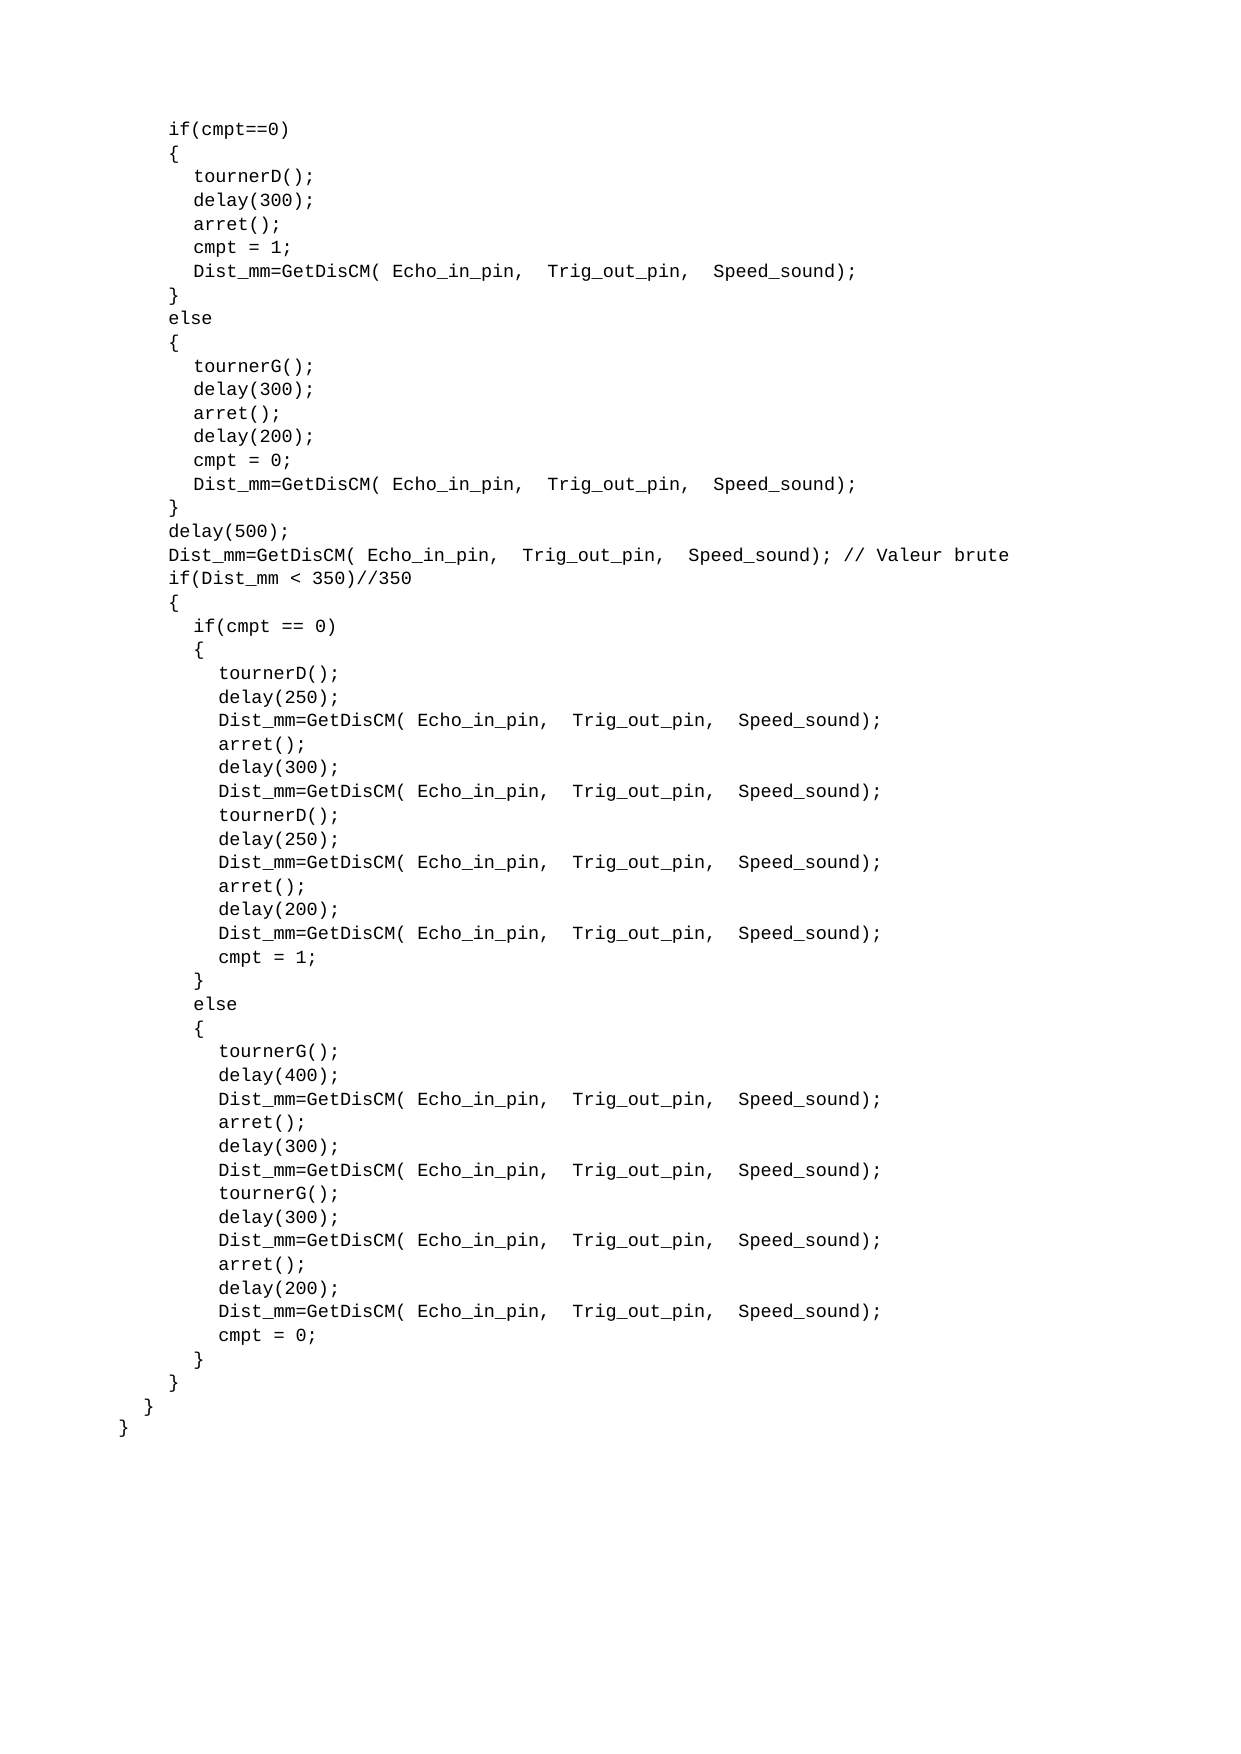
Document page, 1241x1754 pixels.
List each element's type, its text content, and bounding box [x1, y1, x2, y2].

text Dist_mm=GetDisCM( Echo_in_pin, Trig_out_pin, Speed_sound); [118, 473, 1122, 496]
text if(cmpt == 0) [118, 615, 1122, 638]
text } [118, 1371, 1122, 1395]
text delay(300); [118, 1135, 1122, 1158]
text delay(300); [118, 757, 1122, 780]
text delay(300); [118, 189, 1122, 213]
text tournerG(); [118, 1182, 1122, 1206]
text tournerD(); [118, 165, 1122, 189]
text if(cmpt==0) [118, 118, 1122, 142]
text cmpt = 0; [118, 1324, 1122, 1348]
text arret(); [118, 213, 1122, 236]
text Dist_mm=GetDisCM( Echo_in_pin, Trig_out_pin, Speed_sound); // Valeur brute [118, 544, 1122, 567]
text Dist_mm=GetDisCM( Echo_in_pin, Trig_out_pin, Speed_sound); [118, 1229, 1122, 1253]
text arret(); [118, 733, 1122, 757]
text { [118, 638, 1122, 662]
text cmpt = 0; [118, 449, 1122, 473]
text if(Dist_mm < 350)//350 [118, 567, 1122, 591]
text Dist_mm=GetDisCM( Echo_in_pin, Trig_out_pin, Speed_sound); [118, 922, 1122, 946]
text tournerD(); [118, 662, 1122, 686]
text Dist_mm=GetDisCM( Echo_in_pin, Trig_out_pin, Speed_sound); [118, 1300, 1122, 1324]
text Dist_mm=GetDisCM( Echo_in_pin, Trig_out_pin, Speed_sound); [118, 1158, 1122, 1182]
text delay(300); [118, 1206, 1122, 1229]
text { [118, 142, 1122, 165]
text Dist_mm=GetDisCM( Echo_in_pin, Trig_out_pin, Speed_sound); [118, 260, 1122, 284]
text delay(250); [118, 686, 1122, 709]
text Dist_mm=GetDisCM( Echo_in_pin, Trig_out_pin, Speed_sound); [118, 709, 1122, 733]
text } [118, 1419, 1122, 1439]
text delay(200); [118, 1277, 1122, 1300]
text { [118, 591, 1122, 615]
text { [118, 331, 1122, 354]
text arret(); [118, 875, 1122, 898]
text tournerG(); [118, 354, 1122, 378]
text delay(300); [118, 378, 1122, 402]
text delay(200); [118, 898, 1122, 922]
text } [118, 284, 1122, 307]
text arret(); [118, 1253, 1122, 1277]
text delay(400); [118, 1064, 1122, 1088]
text delay(200); [118, 426, 1122, 449]
text } [118, 496, 1122, 520]
text } [118, 1348, 1122, 1371]
text Dist_mm=GetDisCM( Echo_in_pin, Trig_out_pin, Speed_sound); [118, 780, 1122, 804]
text else [118, 993, 1122, 1017]
text } [118, 969, 1122, 993]
text arret(); [118, 1111, 1122, 1135]
text Dist_mm=GetDisCM( Echo_in_pin, Trig_out_pin, Speed_sound); [118, 851, 1122, 875]
text arret(); [118, 402, 1122, 426]
text tournerG(); [118, 1040, 1122, 1064]
text Dist_mm=GetDisCM( Echo_in_pin, Trig_out_pin, Speed_sound); [118, 1088, 1122, 1111]
text } [118, 1395, 1122, 1419]
text cmpt = 1; [118, 236, 1122, 260]
text delay(250); [118, 827, 1122, 851]
text else [118, 307, 1122, 331]
text { [118, 1017, 1122, 1040]
text cmpt = 1; [118, 946, 1122, 969]
text delay(500); [118, 520, 1122, 544]
text tournerD(); [118, 804, 1122, 827]
